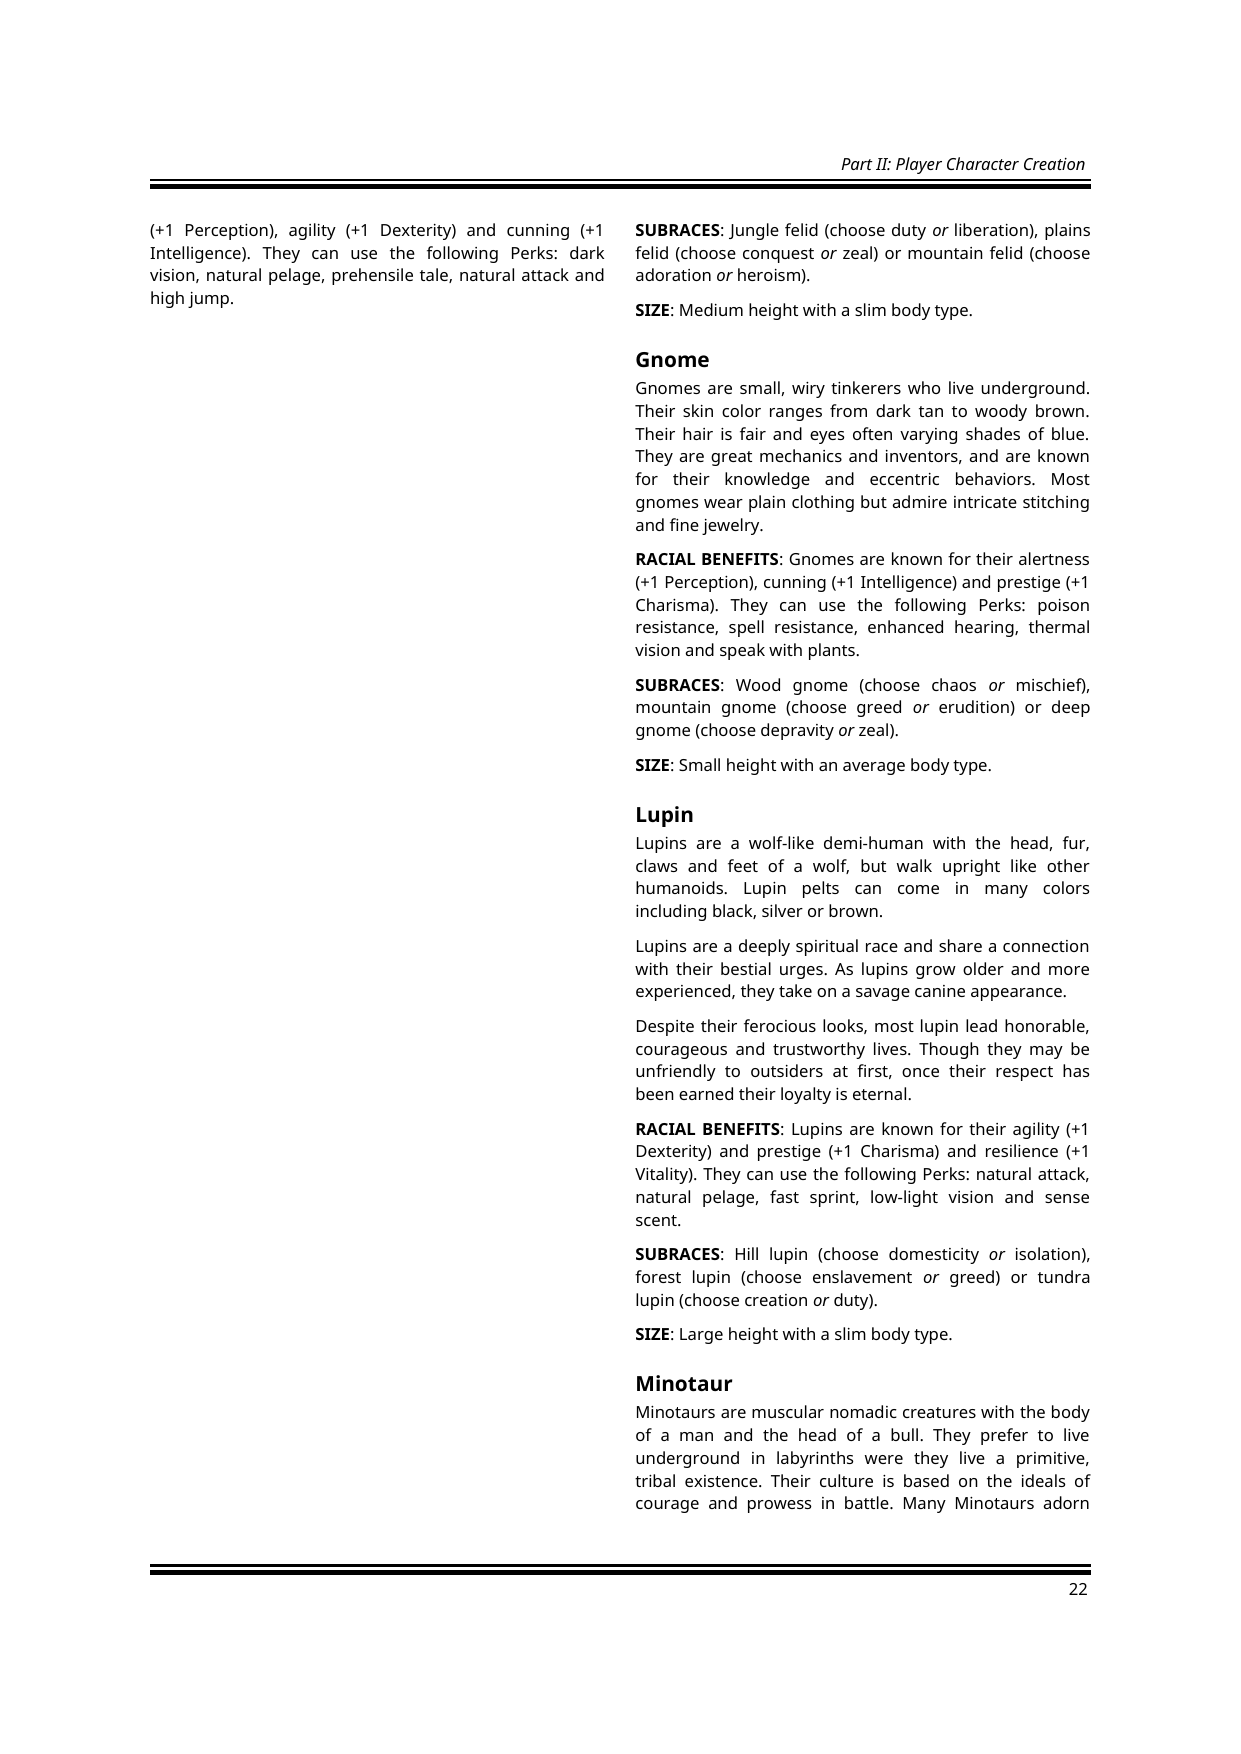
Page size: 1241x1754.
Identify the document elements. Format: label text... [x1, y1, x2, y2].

text SIZE: Large height with a slim body type. [635, 1323, 1091, 1346]
text Lupins are a wolf-like demi-human with the head, fur, claws and feet of a wolf, but walk upright like other humanoids. Lupin pelts can come in many colors including black, silver or brown. [635, 832, 1091, 922]
text SUBRACES: Wood gnome (choose chaos or mischief), mountain gnome (choose greed or erudition) or deep gnome (choose depravity or zeal). [635, 673, 1091, 741]
text (+1 Perception), agility (+1 Dexterity) and cunning (+1 Intelligence). They can use the following Perks: dark vision, natural pelage, prehensile tale, natural attack and high jump. [150, 219, 605, 309]
text Lupin [635, 800, 1091, 828]
text Gnomes are small, wiry tinkerers who live underground. Their skin color ranges from dark tan to woody brown. Their hair is fair and eyes often varying shades of blue. They are great mechanics and inventors, and are known for their knowledge and eccentric behaviors. Most gnomes wear plain clothing but admire intricate stitching and fine jewelry. [635, 377, 1091, 536]
text SUBRACES: Hill lupin (choose domesticity or isolation), forest lupin (choose enslavement or greed) or tundra lupin (choose creation or duty). [635, 1243, 1091, 1311]
text Lupins are a deeply spiritual race and share a connection with their bestial urges. As lupins grow older and more experienced, they take on a savage canine appearance. [635, 934, 1091, 1002]
text Despite their ferocious looks, most lupin lead honorable, courageous and trustworthy lives. Though they may be unfriendly to outsiders at first, once their respect has been earned their loyalty is eternal. [635, 1014, 1091, 1105]
text Minotaurs are muscular nomadic creatures with the body of a man and the head of a bull. They prefer to live underground in labyrinths were they live a primitive, tribal existence. Their culture is based on the ideals of courage and prowess in battle. Many Minotaurs adorn [635, 1401, 1091, 1514]
text SUBRACES: Jungle felid (choose duty or liberation), plains felid (choose conquest or zeal) or mountain felid (choose adoration or heroism). [635, 219, 1091, 287]
text RACIAL BENEFITS: Gnomes are known for their alertness (+1 Perception), cunning (+1 Intelligence) and prestige (+1 Charisma). They can use the following Perks: poison resistance, spell resistance, enhanced hearing, thermal vision and speak with plants. [635, 548, 1091, 661]
text SIZE: Small height with an average body type. [635, 753, 1091, 776]
text Minotaur [635, 1369, 1091, 1398]
text SIZE: Medium height with a slim body type. [635, 299, 1091, 321]
text Gnome [635, 345, 1091, 374]
text RACIAL BENEFITS: Lupins are known for their agility (+1 Dexterity) and prestige (+1 Charisma) and resilience (+1 Vitality). They can use the following Perks: natural attack, natural pelage, fast sprint, low-light vision and sense scent. [635, 1117, 1091, 1231]
